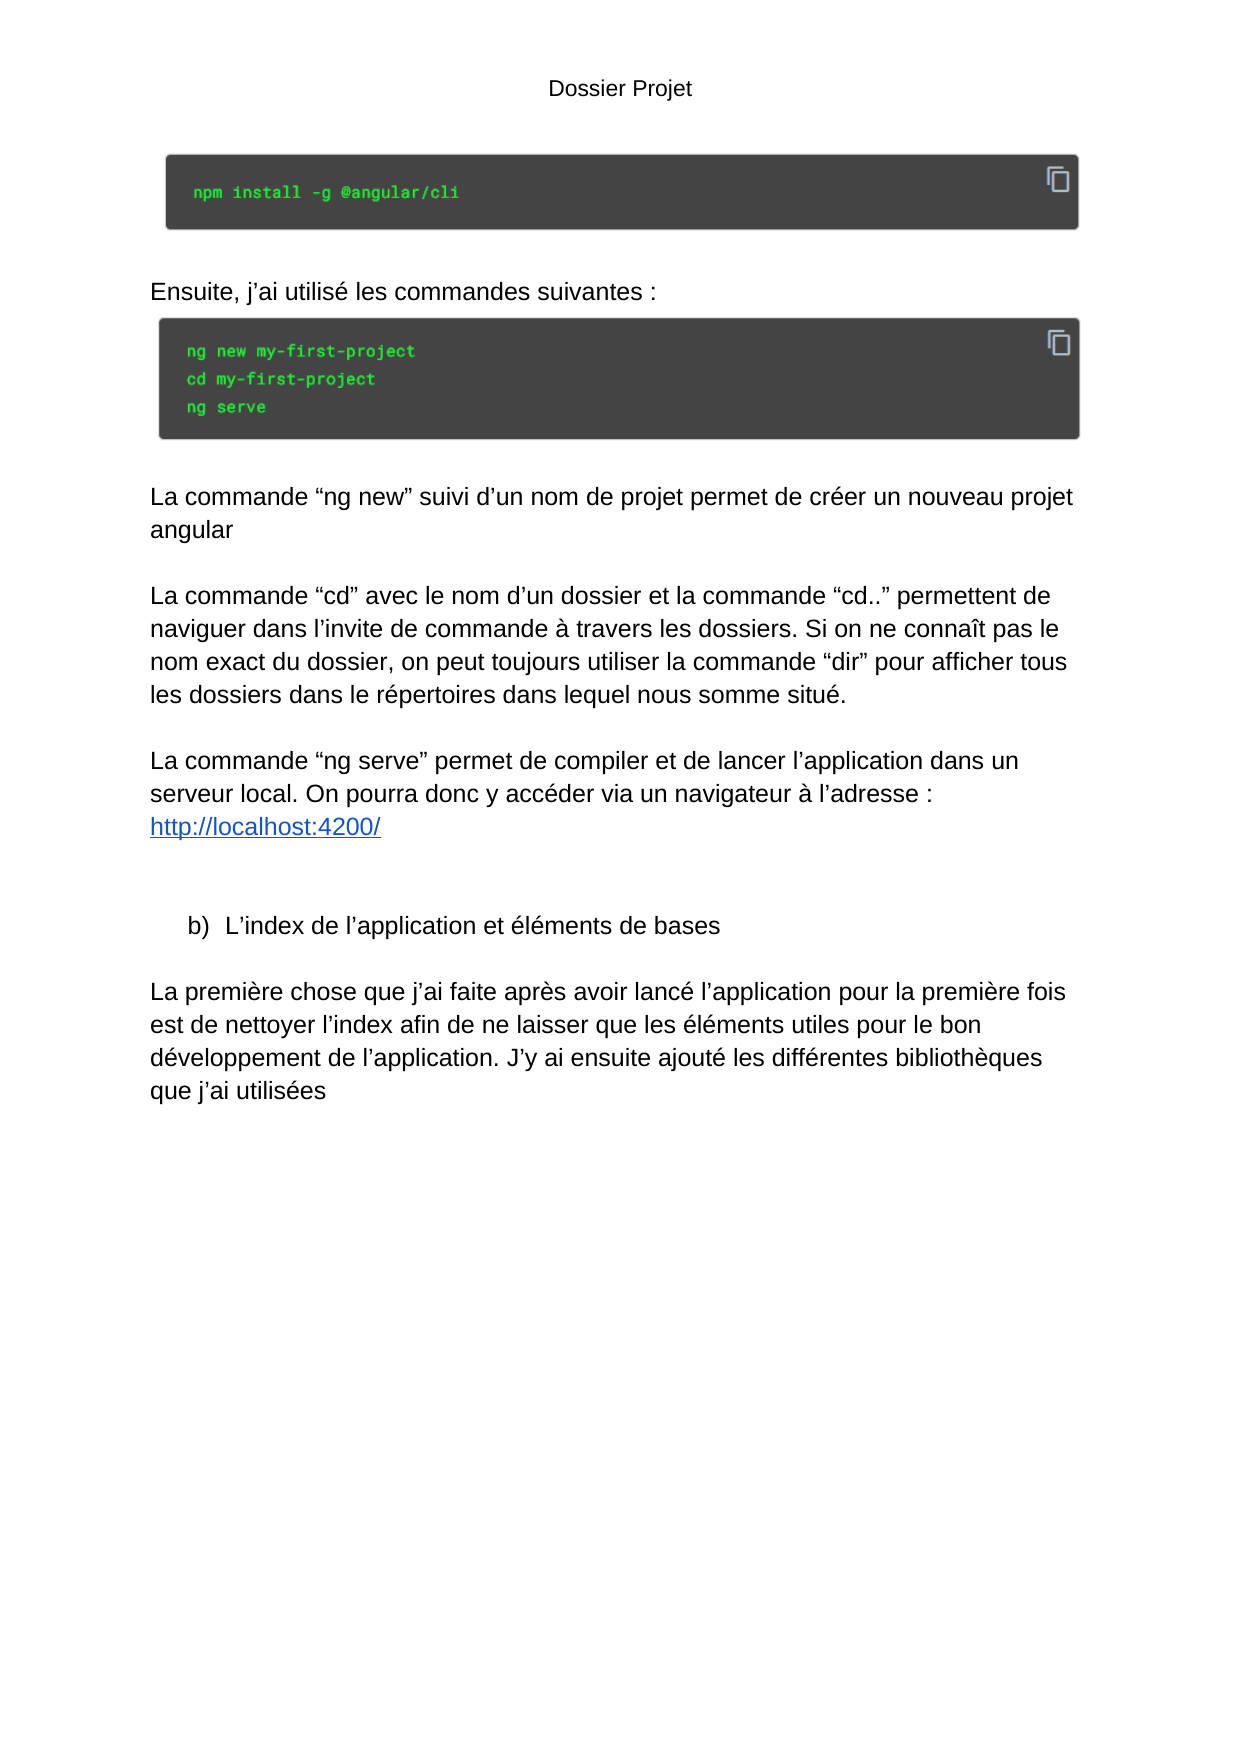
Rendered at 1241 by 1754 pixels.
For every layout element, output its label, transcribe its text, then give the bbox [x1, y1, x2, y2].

picture [150, 150, 1091, 240]
text La commande “ng new” suivi d’un nom de projet permet de créer un nouveau projet angular [150, 482, 1090, 543]
text La commande “cd” avec le nom d’un dossier et la commande “cd..” permettent de naviguer dans l’invite de commande à travers les dossiers. Si on ne connaît pas le nom exact du dossier, on peut toujours utiliser la commande “dir” pour afficher tous les dossiers dans le répertoires dans lequel nous somme situé. [150, 581, 1090, 709]
text Ensuite, j’ai utilisé les commandes suivantes : [150, 276, 1090, 305]
text La commande “ng serve” permet de compiler et de lancer l’application dans un serveur local. On pourra donc y accéder via un navigateur à l’adresse : http://localhost:4200/ [150, 746, 1090, 841]
list L’index de l’application et éléments de bases [187, 911, 1090, 940]
text La première chose que j’ai faite après avoir lancé l’application pour la première fois est de nettoyer l’index afin de ne laisser que les éléments utiles pour le bon développement de l’application. J’y ai ensuite ajouté les différentes bibliothèques que j’ai utilisées [150, 977, 1090, 1105]
picture [150, 309, 1091, 445]
